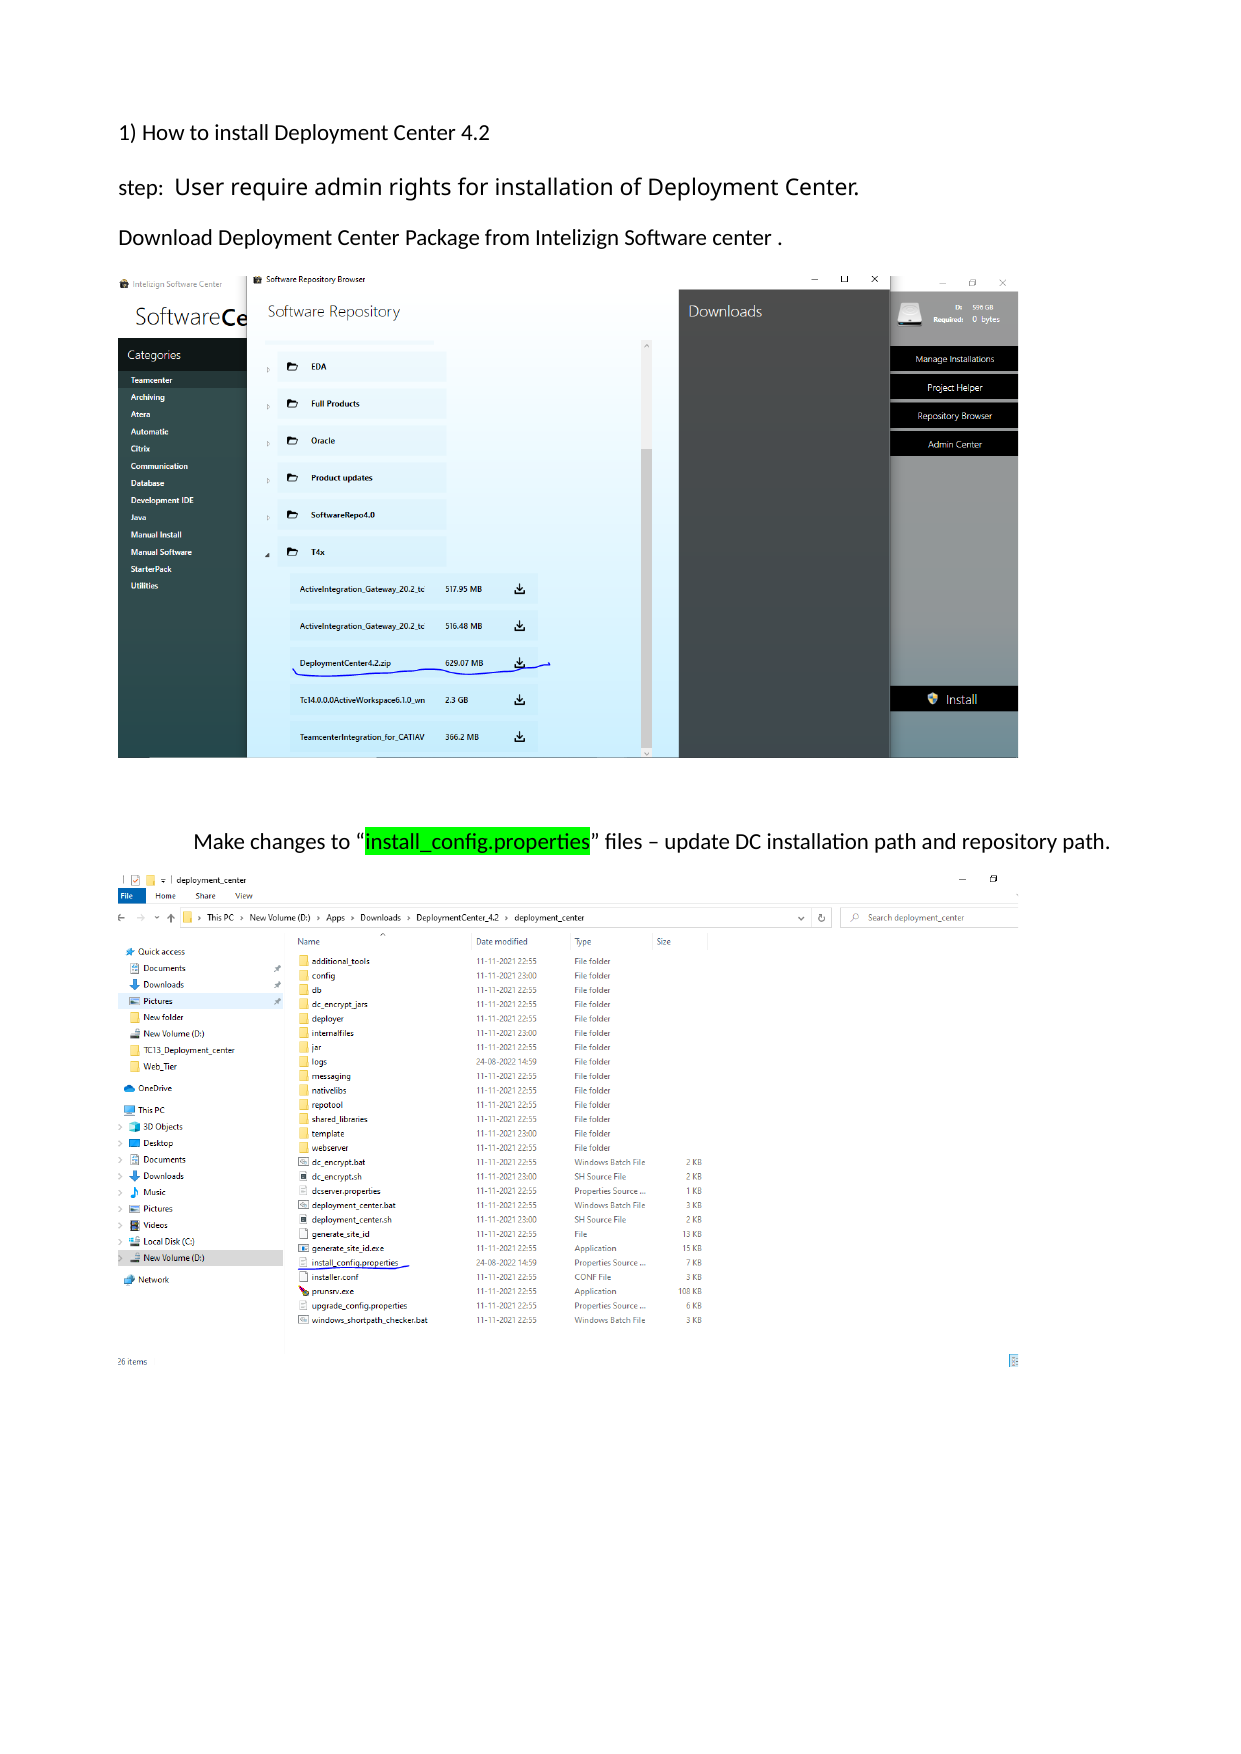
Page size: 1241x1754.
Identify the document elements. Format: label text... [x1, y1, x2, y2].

text Make changes to “install_config.properties” files – update DC installation path and repository path. [193, 827, 1122, 855]
text Download Deployment Center Package from Intelizign Software center . [118, 223, 1122, 251]
text 1) How to install Deployment Center 4.2 [118, 118, 1122, 146]
text step: User require admin rights for installation of Deployment Center. [118, 171, 1122, 202]
